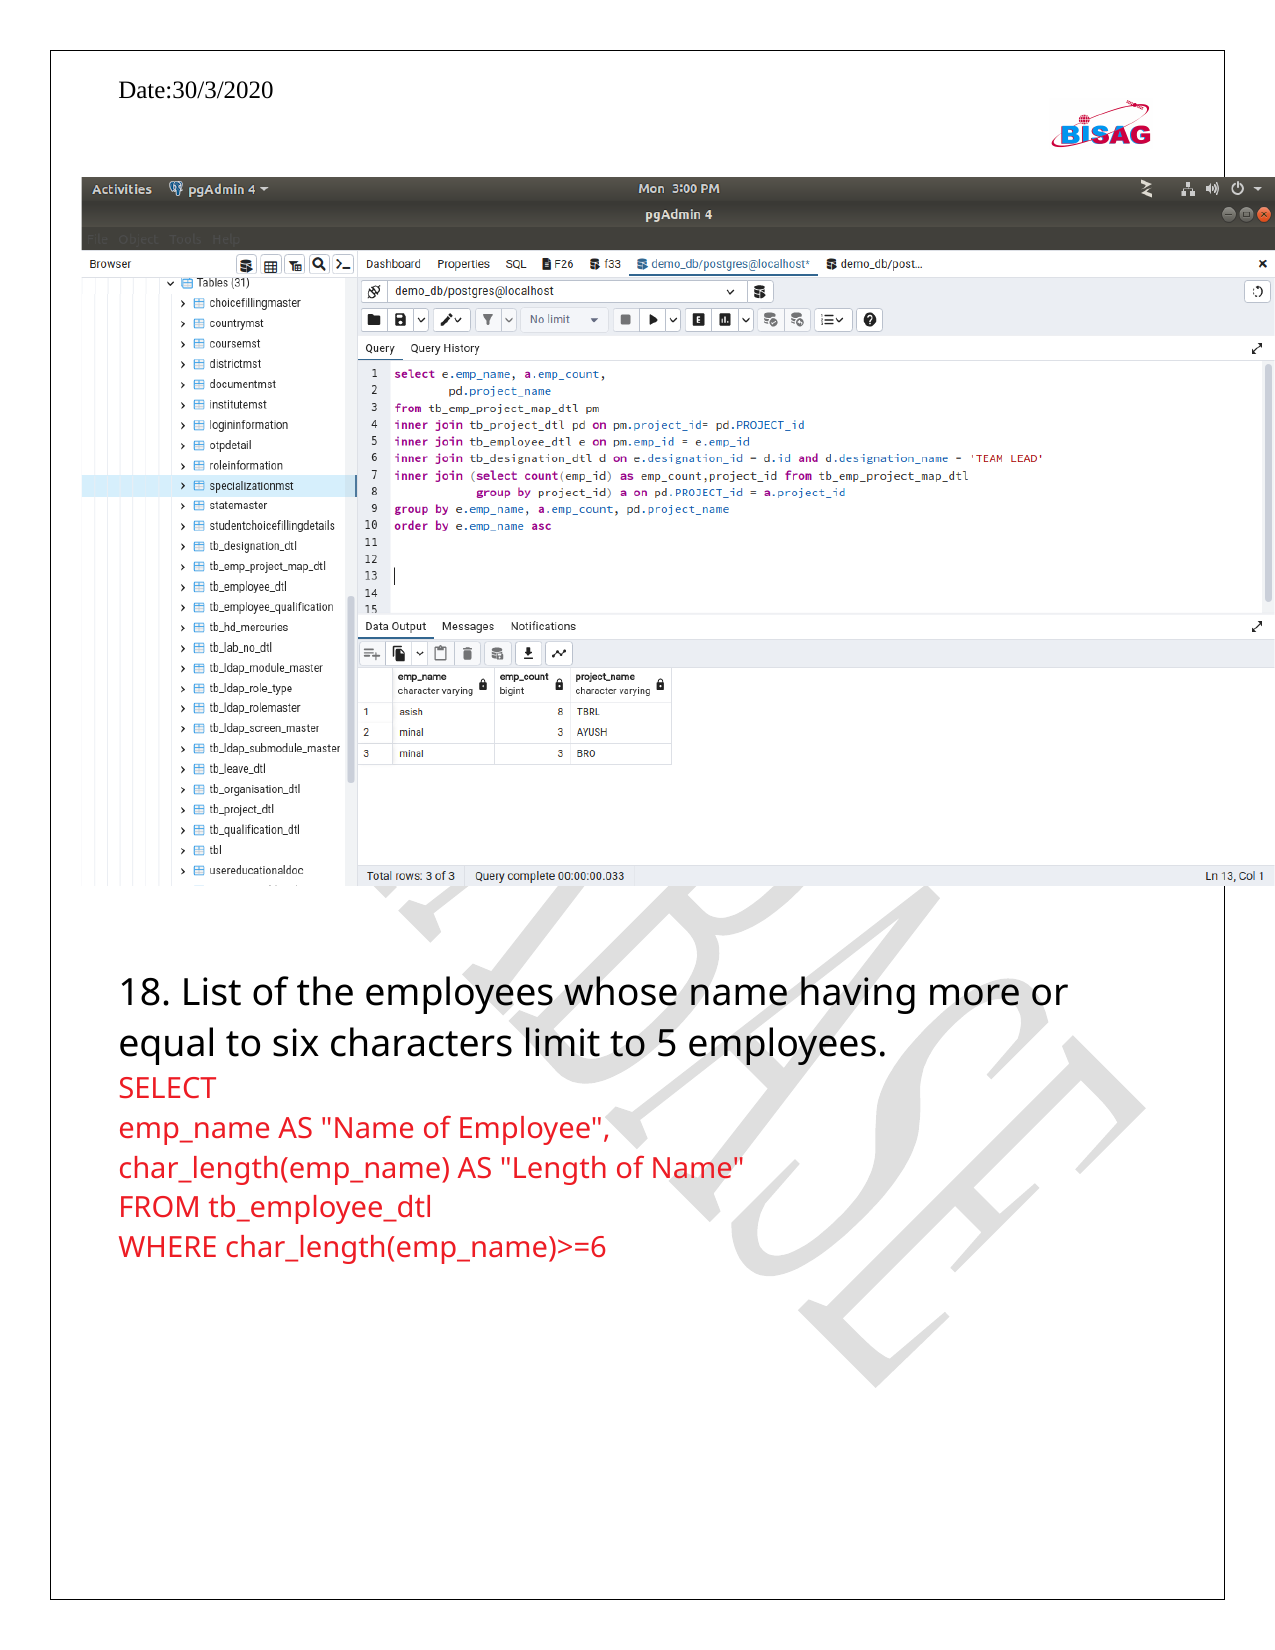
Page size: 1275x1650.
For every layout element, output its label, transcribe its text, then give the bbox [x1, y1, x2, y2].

text [641, 1107, 752, 1147]
text [805, 1226, 905, 1266]
text [963, 1226, 1157, 1266]
text [1016, 1107, 1116, 1147]
text 18. List of the employees whose name having more or equal to six characters limit to 5 employees. [925, 1000, 1020, 1067]
text [897, 1226, 980, 1266]
text [1106, 1067, 1157, 1107]
text [1056, 1082, 1105, 1107]
text [921, 1067, 1064, 1107]
text 18. List of the employees whose name having more or equal to six characters limit to 5 employees. [812, 965, 1157, 1067]
text [781, 1067, 893, 1107]
text [915, 1107, 1024, 1147]
text FROM tb_employee_dtl [118, 1187, 766, 1226]
text 18. List of the employees whose name having more or equal to six characters limit to 5 employees. [555, 965, 694, 1058]
text [1109, 1107, 1157, 1147]
text [758, 1226, 828, 1255]
text 18. List of the employees whose name having more or equal to six characters limit to 5 employees. [751, 965, 862, 1067]
text [658, 1067, 767, 1107]
text char_length(emp_name) AS "Length of Name" [976, 1147, 1157, 1187]
text [975, 1187, 1029, 1213]
text 18. List of the employees whose name having more or equal to six characters limit to 5 employees. [633, 965, 820, 1067]
text SELECT [118, 1067, 688, 1107]
text [856, 1187, 944, 1226]
picture [1048, 98, 1154, 149]
text char_length(emp_name) AS "Length of Name" [118, 1147, 721, 1187]
text 18. List of the employees whose name having more or equal to six characters limit to 5 employees. [118, 965, 588, 1067]
picture [81, 177, 1275, 886]
text [937, 1207, 974, 1226]
text [1003, 1187, 1157, 1226]
text emp_name AS "Name of Employee", [118, 1107, 633, 1147]
text WHERE char_length(emp_name)>=6 [118, 1226, 744, 1266]
text [758, 1187, 863, 1226]
text [751, 1107, 876, 1147]
text char_length(emp_name) AS "Length of Name" [892, 1147, 984, 1187]
text char_length(emp_name) AS "Length of Name" [720, 1147, 875, 1187]
